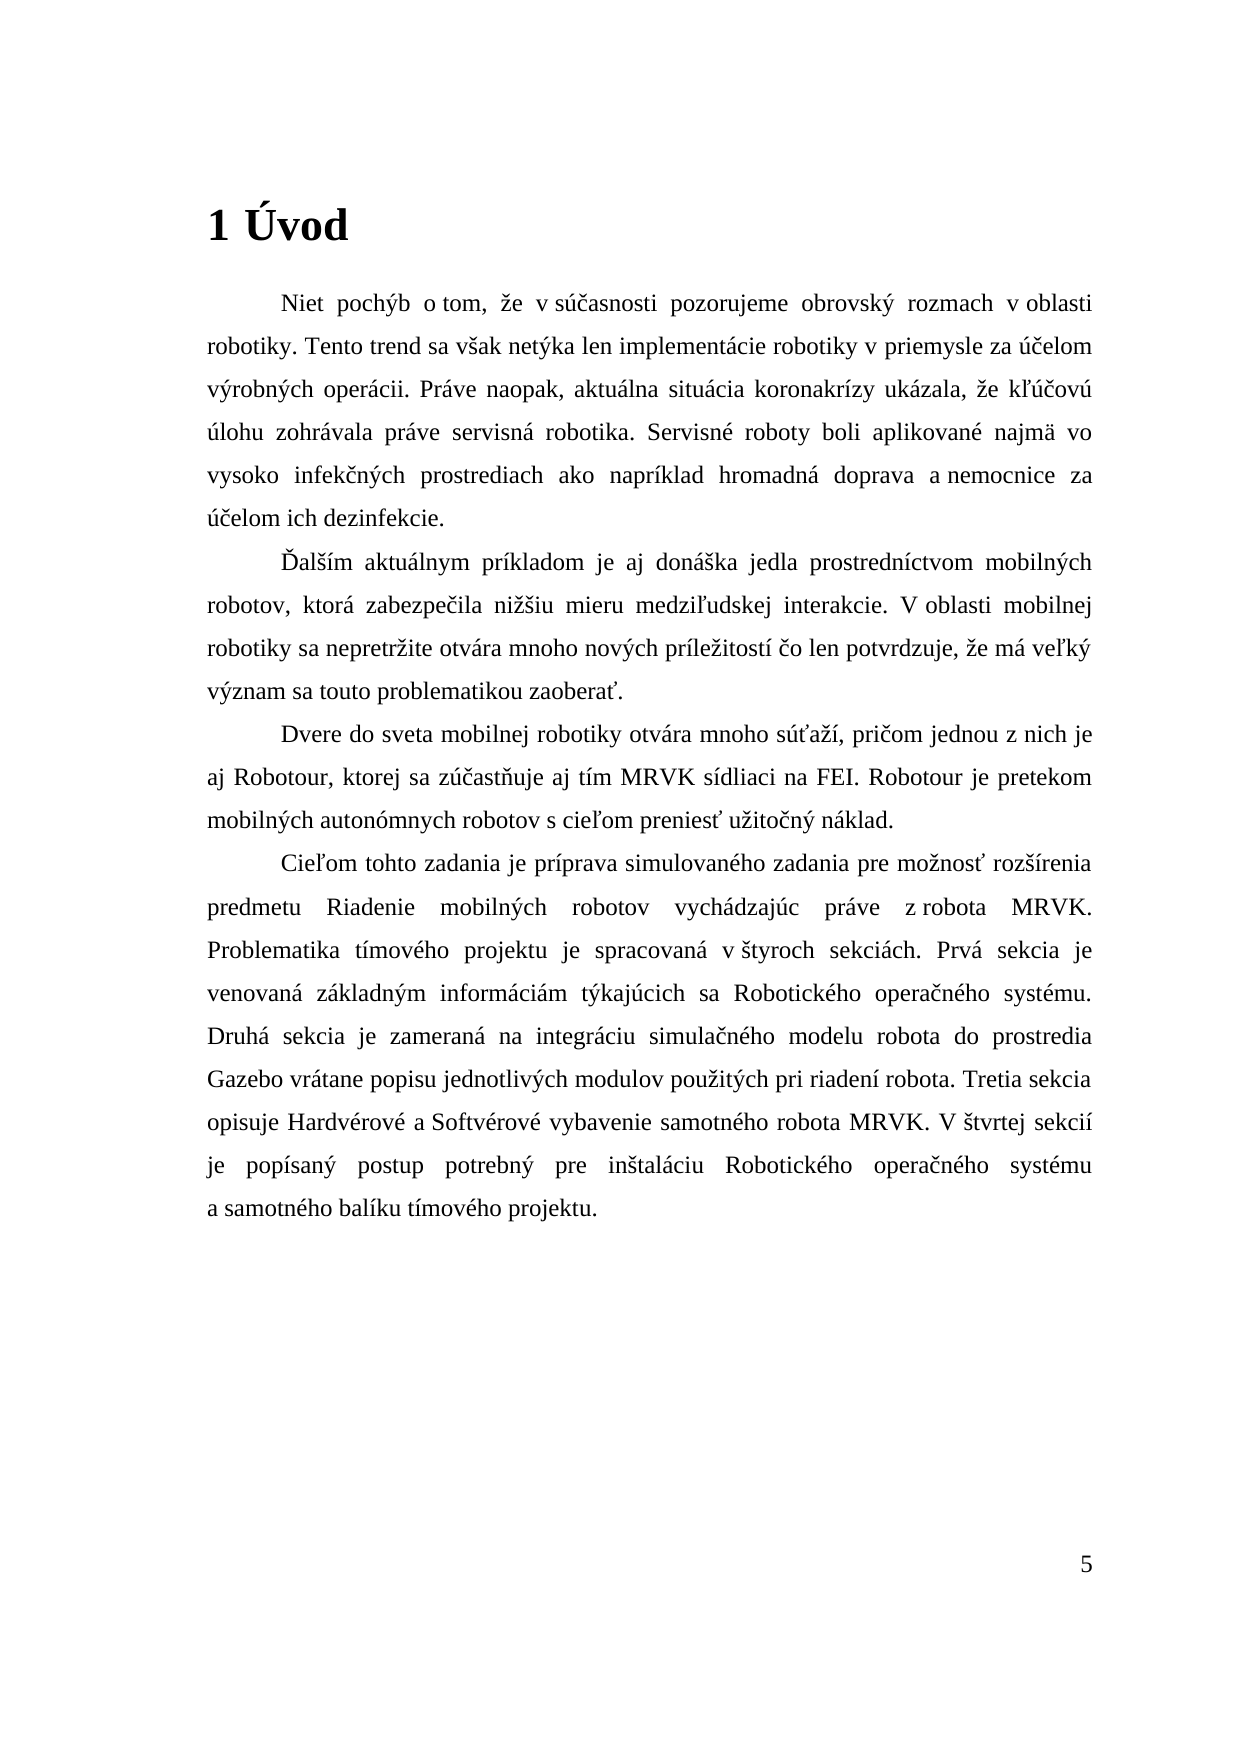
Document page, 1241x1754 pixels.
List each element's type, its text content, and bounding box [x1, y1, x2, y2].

text Cieľom tohto zadania je príprava simulovaného zadania pre možnosť rozšírenia predmetu Riadenie mobilných robotov vychádzajúc práve z robota MRVK. Problematika tímového projektu je spracovaná v štyroch sekciách. Prvá sekcia je venovaná základným informáciám týkajúcich sa Robotického operačného systému. Druhá sekcia je zameraná na integráciu simulačného modelu robota do prostredia Gazebo vrátane popisu jednotlivých modulov použitých pri riadení robota. Tretia sekcia opisuje Hardvérové a Softvérové vybavenie samotného robota MRVK. V štvrtej sekcií je popísaný postup potrebný pre inštaláciu Robotického operačného systému a samotného balíku tímového projektu. [207, 848, 1092, 1222]
text Dvere do sveta mobilnej robotiky otvára mnoho súťaží, pričom jednou z nich je aj Robotour, ktorej sa zúčastňuje aj tím MRVK sídliaci na FEI. Robotour je pretekom mobilných autonómnych robotov s cieľom preniesť užitočný náklad. [207, 719, 1092, 834]
subtitle Úvod [207, 198, 1092, 250]
text Niet pochýb o tom, že v súčasnosti pozorujeme obrovský rozmach v oblasti robotiky. Tento trend sa však netýka len implementácie robotiky v priemysle za účelom výrobných operácii. Práve naopak, aktuálna situácia koronakrízy ukázala, že kľúčovú úlohu zohrávala práve servisná robotika. Servisné roboty boli aplikované najmä vo vysoko infekčných prostrediach ako napríklad hromadná doprava a nemocnice za účelom ich dezinfekcie. [207, 288, 1092, 532]
text Ďalším aktuálnym príkladom je aj donáška jedla prostredníctvom mobilných robotov, ktorá zabezpečila nižšiu mieru medziľudskej interakcie. V oblasti mobilnej robotiky sa nepretržite otvára mnoho nových príležitostí čo len potvrdzuje, že má veľký význam sa touto problematikou zaoberať. [207, 547, 1092, 705]
